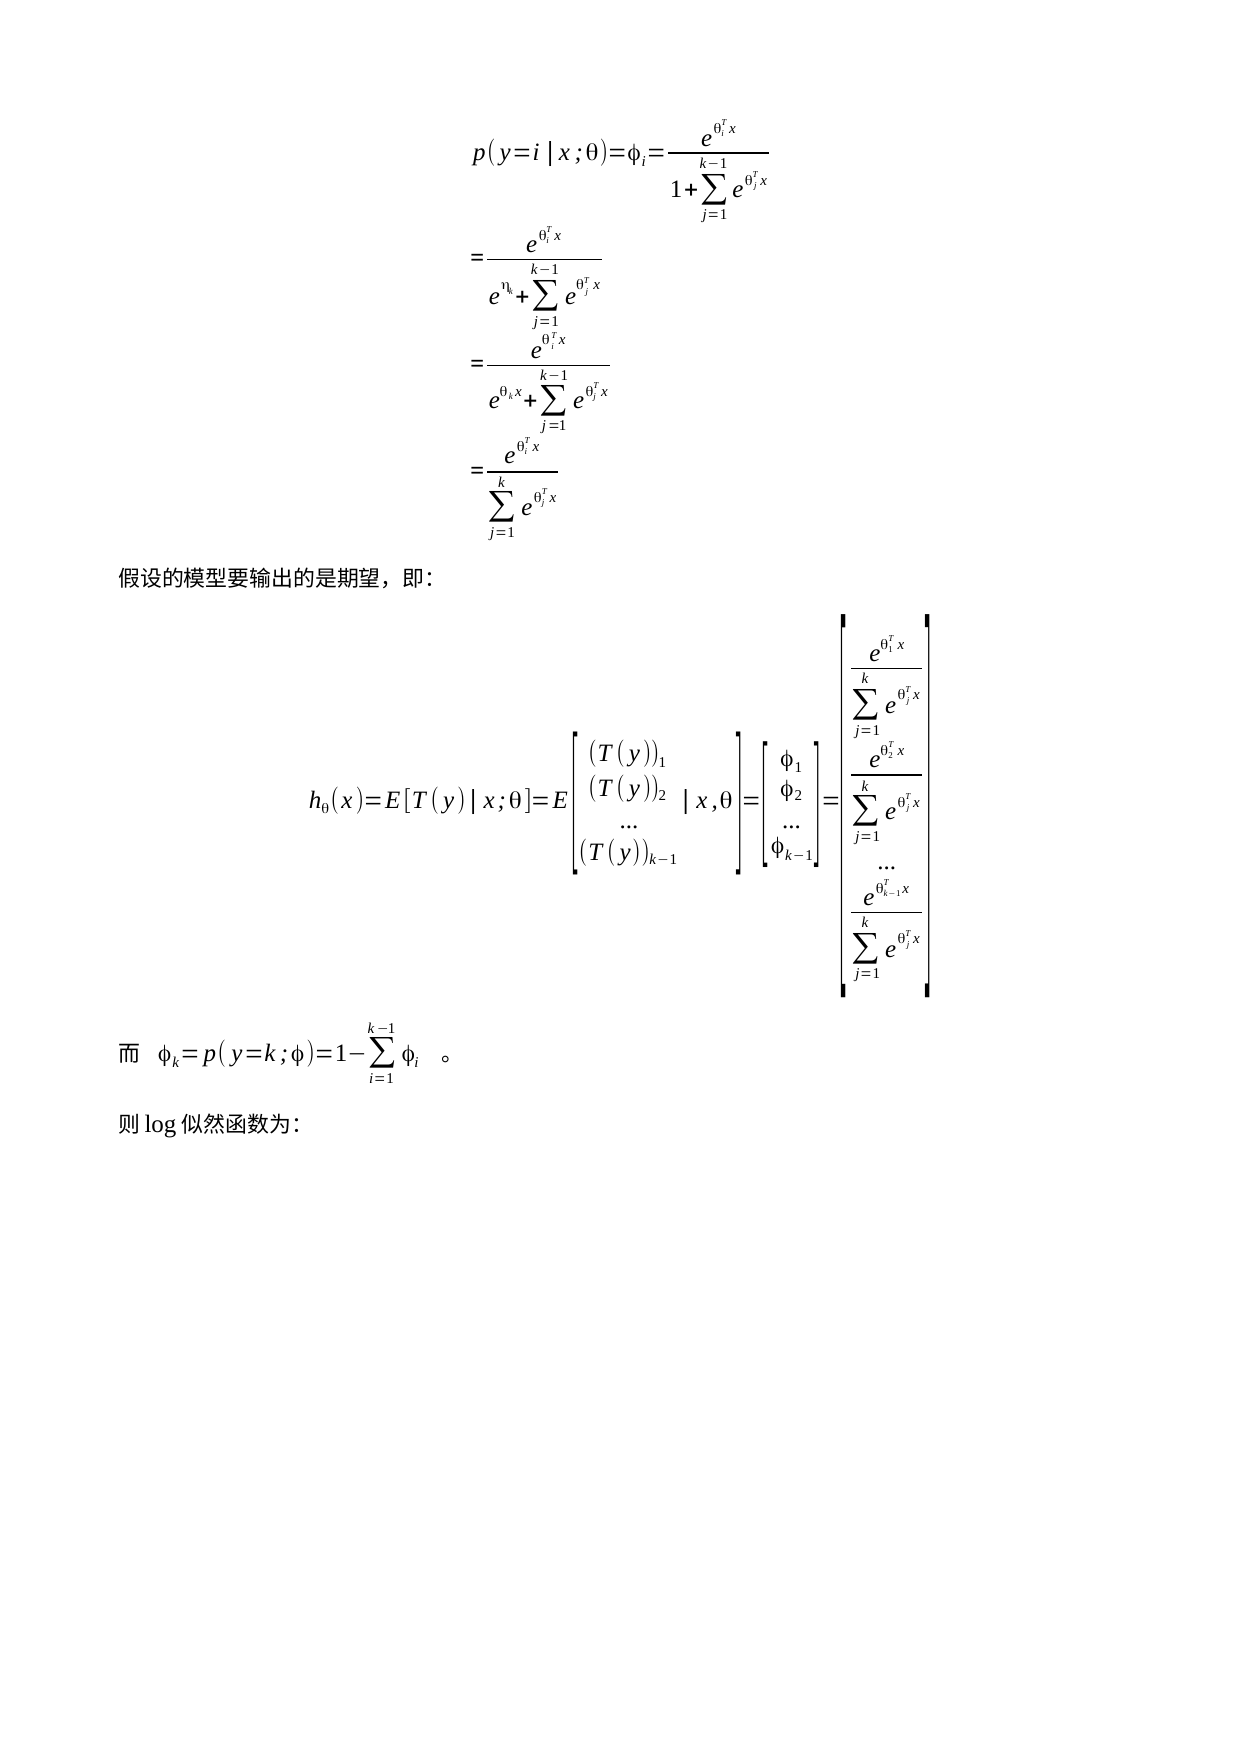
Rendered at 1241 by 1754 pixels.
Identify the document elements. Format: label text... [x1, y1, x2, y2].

text 则log似然函数为： [118, 1107, 1122, 1139]
text 假设的模型要输出的是期望，即： [118, 561, 1122, 592]
text 而。 [118, 1019, 1122, 1087]
